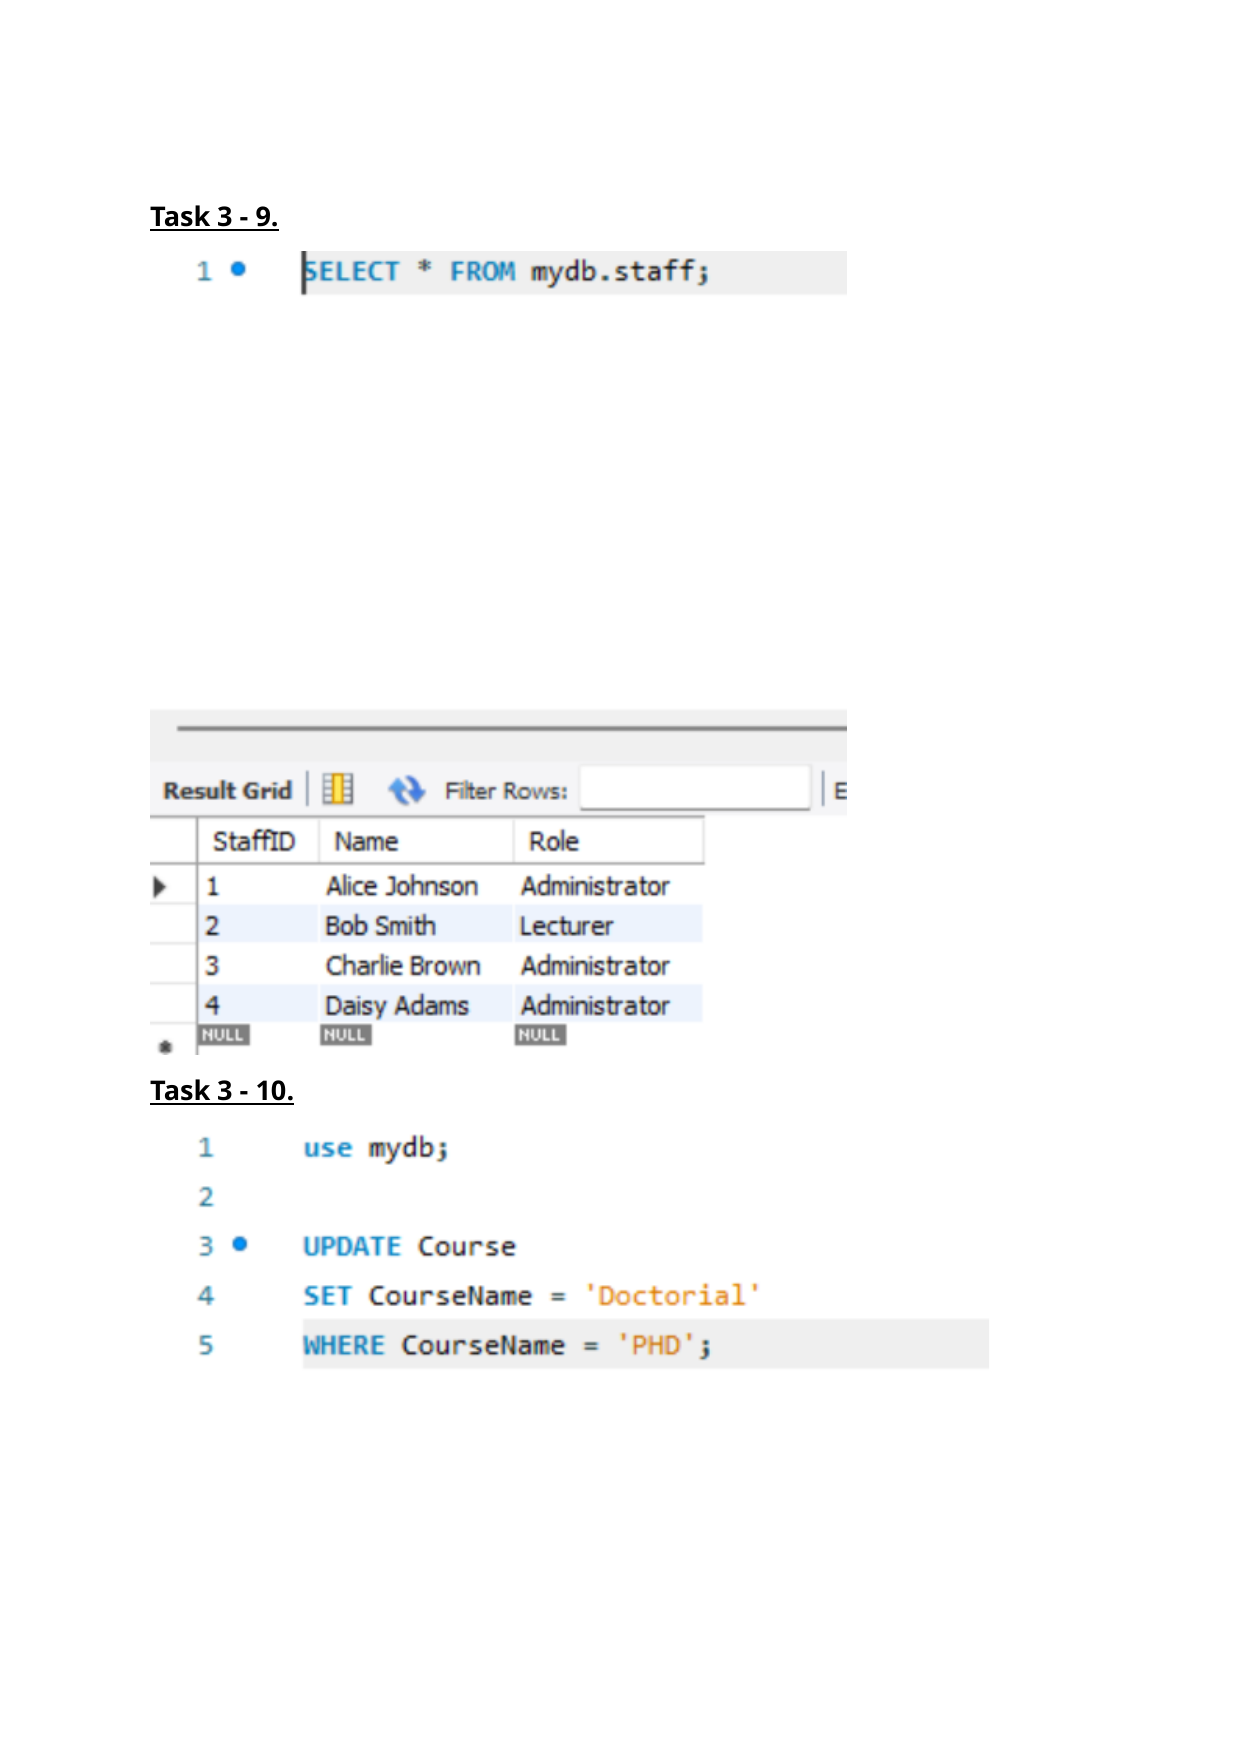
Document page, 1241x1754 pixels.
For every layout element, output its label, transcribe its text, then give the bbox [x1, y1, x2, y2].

text Task 3 - 9. [150, 198, 1090, 235]
text Task 3 - 10. [150, 1071, 1090, 1108]
